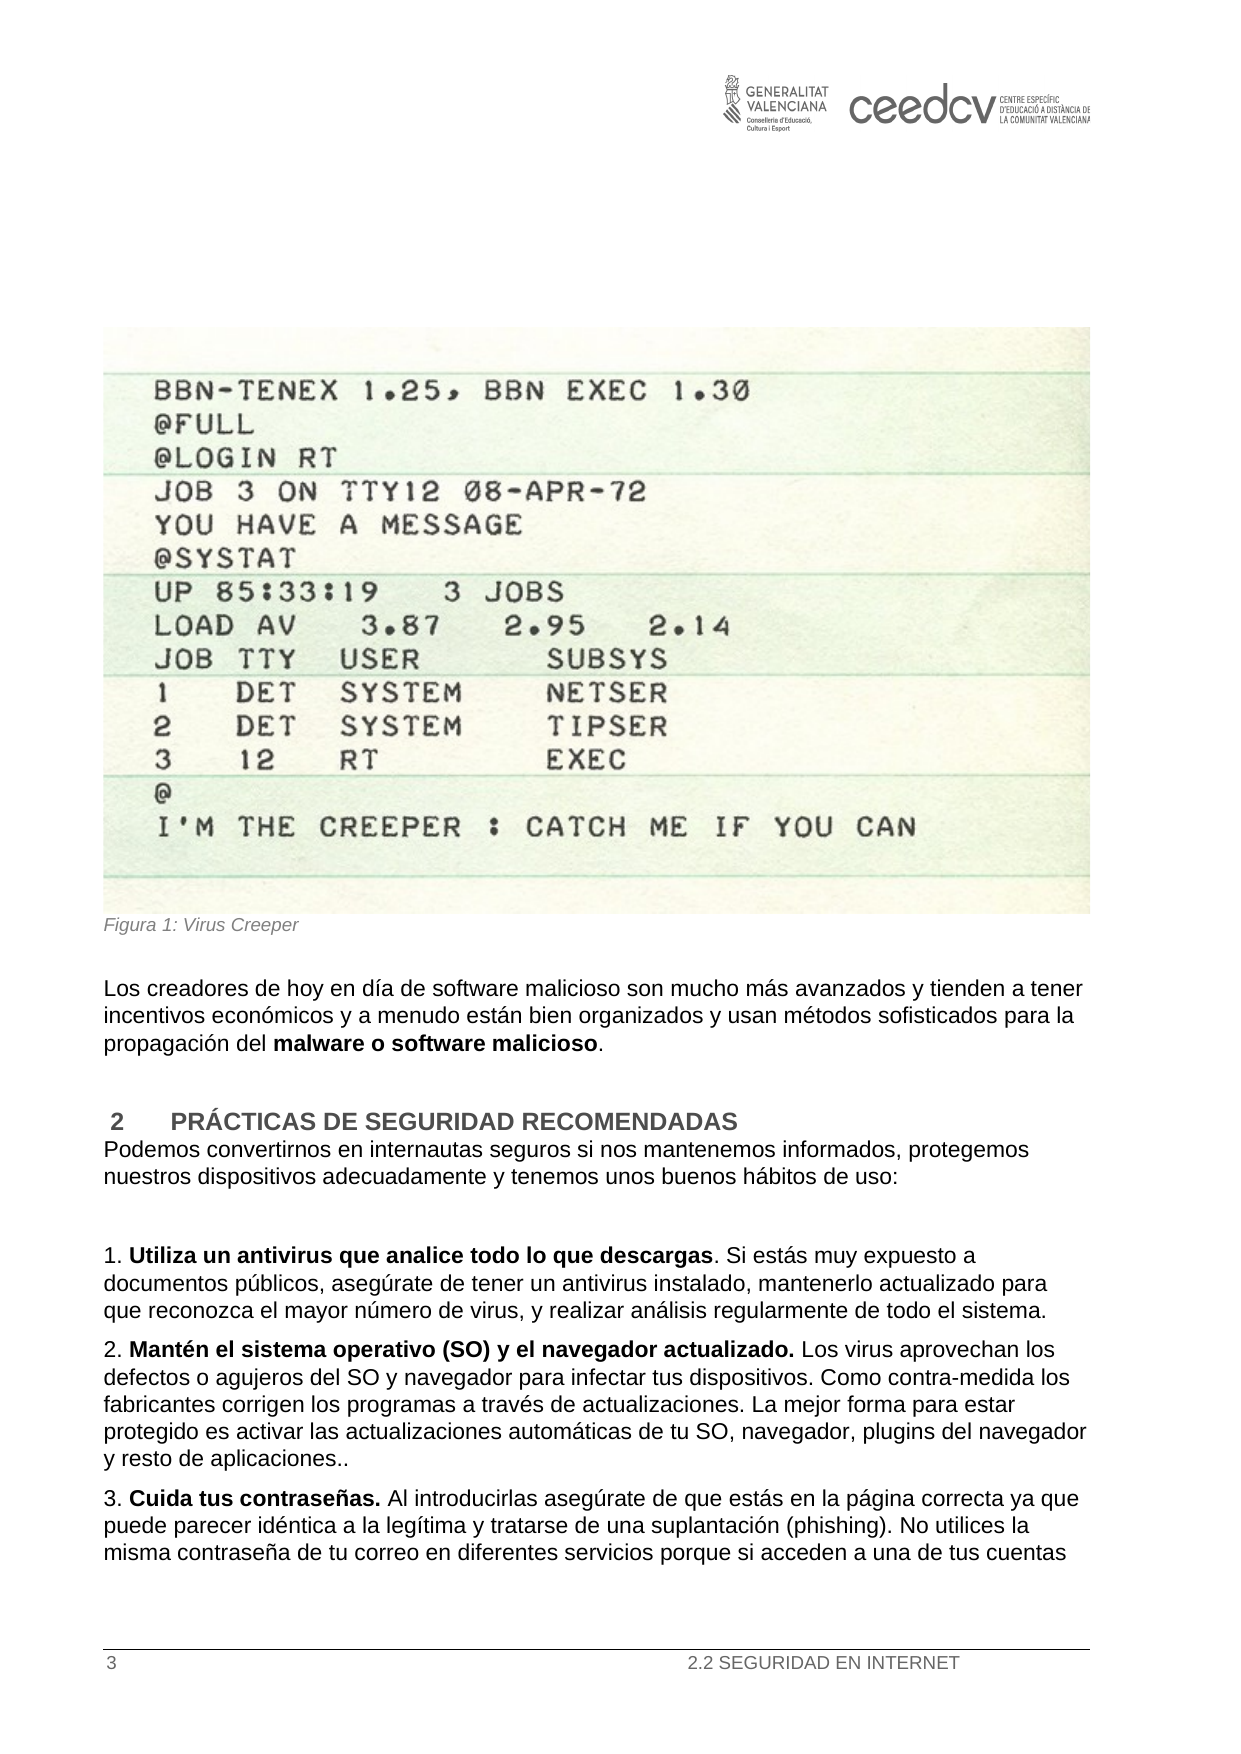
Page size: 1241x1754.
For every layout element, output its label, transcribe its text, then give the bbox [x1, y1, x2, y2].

text Figura 1: Virus Creeper [103, 914, 1090, 935]
text 3. Cuida tus contraseñas. Al introducirlas asegúrate de que estás en la página correcta ya que puede parecer idéntica a la legítima y tratarse de una suplantación (phishing). No utilices la misma contraseña de tu correo en diferentes servicios porque si acceden a una de tus cuentas [103, 1484, 1090, 1566]
subtitle PRÁCTICAS DE SEGURIDAD RECOMENDADAS [103, 1108, 1090, 1136]
picture [103, 327, 1091, 914]
picture [723, 75, 1091, 132]
text Podemos convertirnos en internautas seguros si nos mantenemos informados, protegemos nuestros dispositivos adecuadamente y tenemos unos buenos hábitos de uso: [103, 1136, 1090, 1190]
text 2. Mantén el sistema operativo (SO) y el navegador actualizado. Los virus aprovechan los defectos o agujeros del SO y navegador para infectar tus dispositivos. Como contra-medida los fabricantes corrigen los programas a través de actualizaciones. La mejor forma para estar protegido es activar las actualizaciones automáticas de tu SO, navegador, plugins del navegador y resto de aplicaciones.. [103, 1336, 1090, 1472]
text 1. Utiliza un antivirus que analice todo lo que descargas. Si estás muy expuesto a documentos públicos, asegúrate de tener un antivirus instalado, mantenerlo actualizado para que reconozca el mayor número de virus, y realizar análisis regularmente de todo el sistema. [103, 1242, 1090, 1324]
text Los creadores de hoy en día de software malicioso son mucho más avanzados y tienden a tener incentivos económicos y a menudo están bien organizados y usan métodos sofisticados para la propagación del malware o software malicioso. [103, 975, 1090, 1057]
